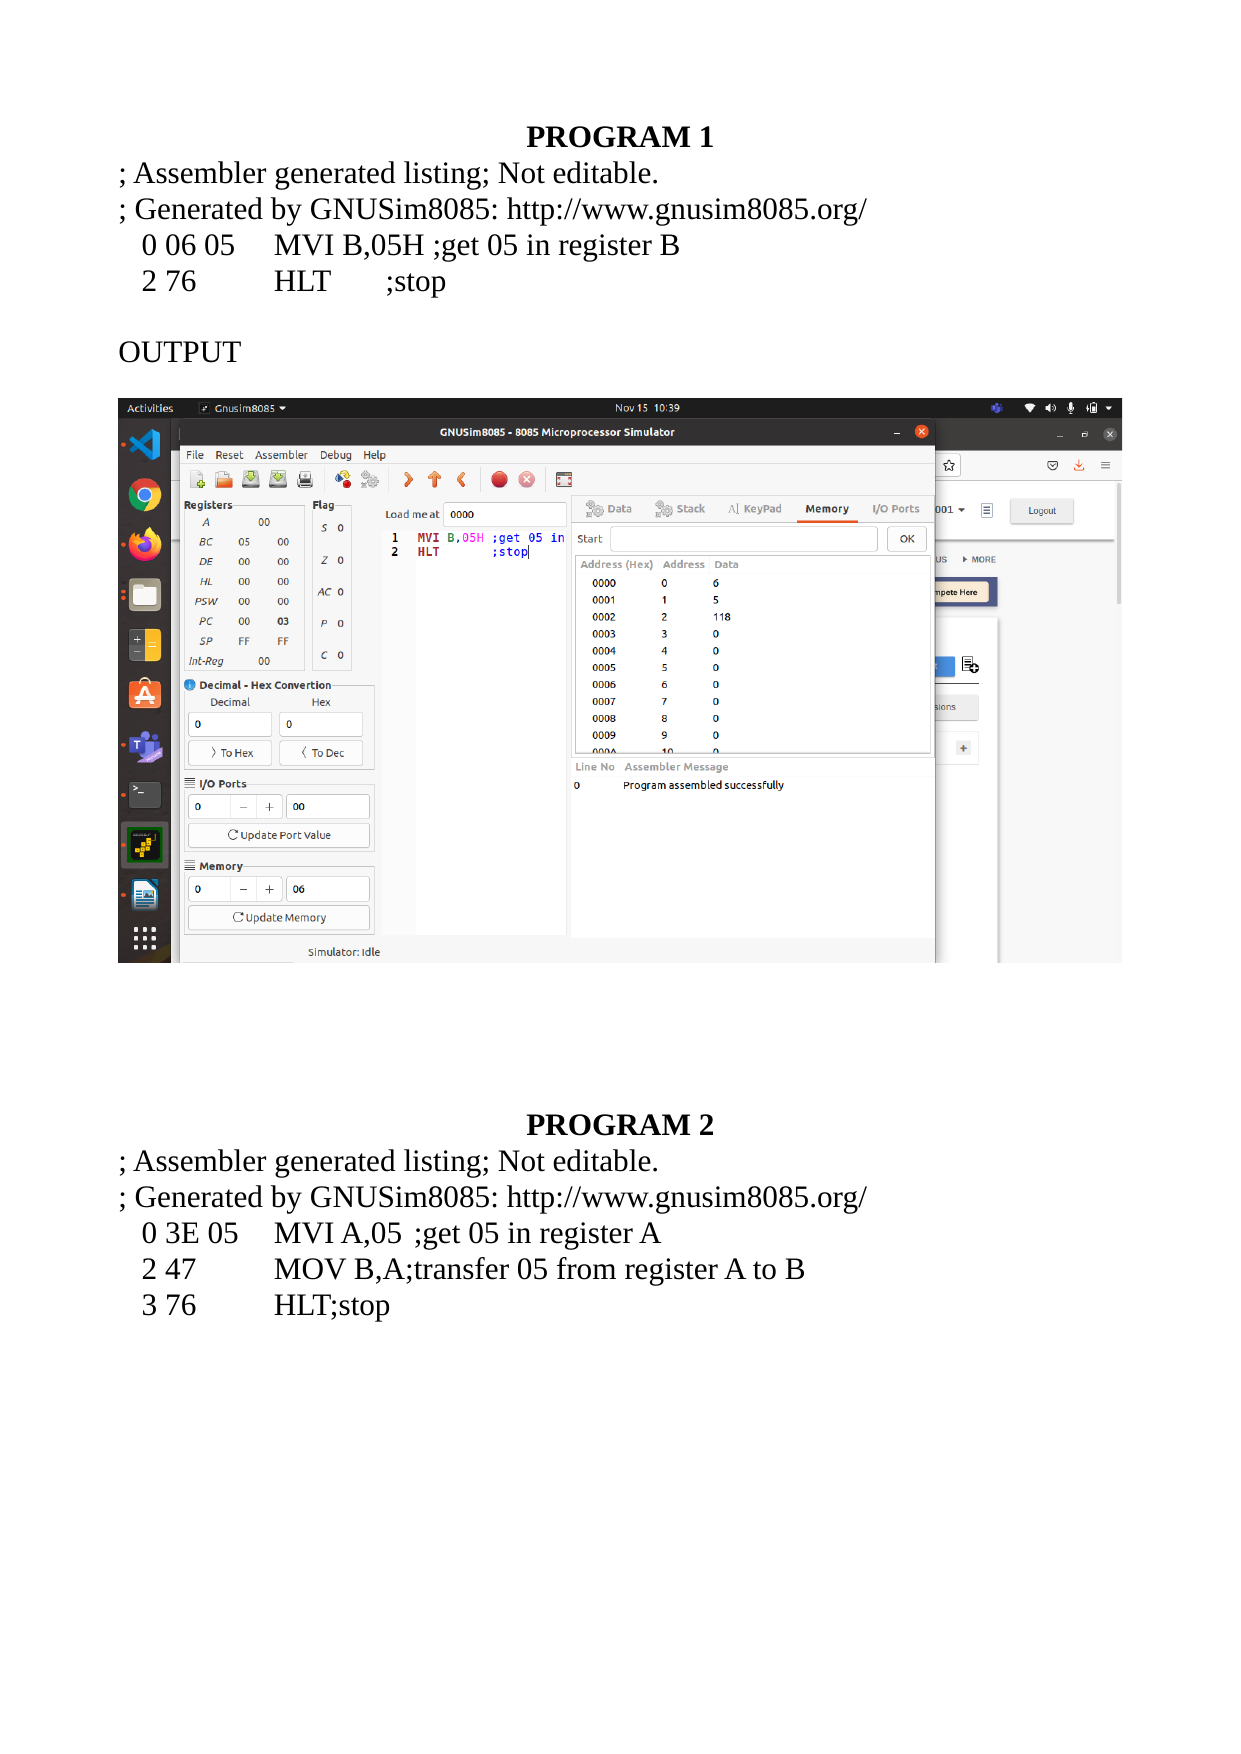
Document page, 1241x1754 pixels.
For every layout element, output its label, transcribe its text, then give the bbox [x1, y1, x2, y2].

text ; Assembler generated listing; Not editable. [118, 154, 1122, 190]
text 2 76 HLT ;stop [118, 262, 1122, 298]
text ; Assembler generated listing; Not editable. [118, 1142, 1122, 1178]
text PROGRAM 1 [118, 118, 1122, 154]
text ; Generated by GNUSim8085: http://www.gnusim8085.org/ [118, 190, 1122, 226]
text OUTPUT [118, 334, 1122, 370]
text 3 76 HLT;stop [118, 1286, 1122, 1322]
text 0 3E 05 MVI A,05 ;get 05 in register A [118, 1214, 1122, 1250]
text 0 06 05 MVI B,05H ;get 05 in register B [118, 226, 1122, 262]
text ; Generated by GNUSim8085: http://www.gnusim8085.org/ [118, 1178, 1122, 1214]
text 2 47 MOV B,A;transfer 05 from register A to B [118, 1250, 1122, 1286]
text PROGRAM 2 [118, 1107, 1122, 1142]
picture [118, 398, 1123, 963]
